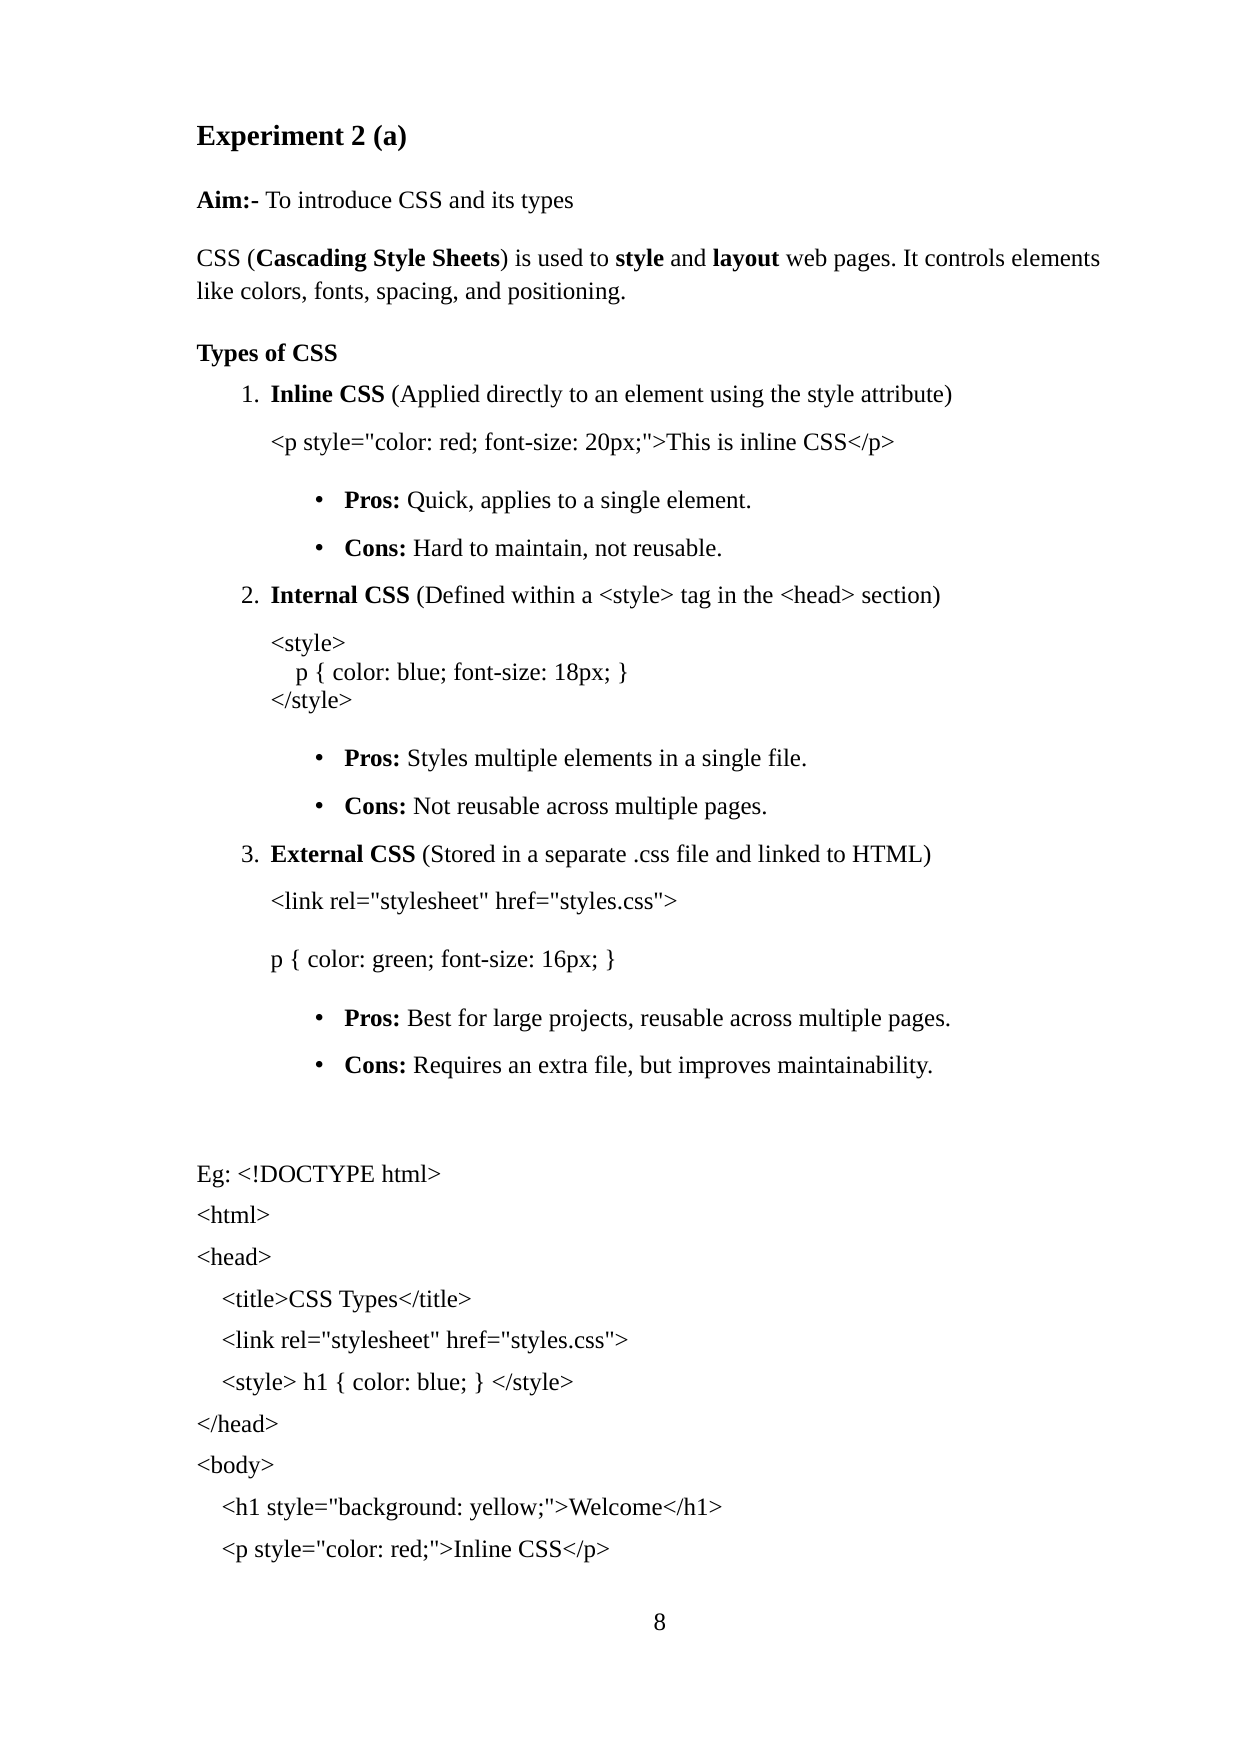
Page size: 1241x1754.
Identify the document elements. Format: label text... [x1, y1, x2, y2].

text Aim:- To introduce CSS and its types [196, 185, 1122, 214]
text <p style="color: red;">Inline CSS</p> [196, 1534, 1122, 1562]
list <p style="color: red; font-size: 20px;">This is inline CSS</p> [241, 427, 1122, 456]
subtitle Types of CSS [196, 338, 1122, 367]
list Internal CSS (Defined within a <style> tag in the <head> section) [241, 580, 1122, 609]
text <head> [196, 1242, 1122, 1271]
list </style> [241, 685, 1122, 714]
list Pros: Styles multiple elements in a single file. [315, 743, 1122, 772]
text <title>CSS Types</title> [196, 1284, 1122, 1312]
text CSS (Cascading Style Sheets) is used to style and layout web pages. It controls elements like colors, fonts, spacing, and positioning. [196, 243, 1122, 304]
list Cons: Hard to maintain, not reusable. [315, 533, 1122, 561]
list p { color: green; font-size: 16px; } [241, 944, 1122, 973]
text <link rel="stylesheet" href="styles.css"> [196, 1325, 1122, 1354]
list External CSS (Stored in a separate .css file and linked to HTML) [241, 839, 1122, 867]
list Cons: Not reusable across multiple pages. [315, 791, 1122, 820]
list Pros: Best for large projects, reusable across multiple pages. [315, 1003, 1122, 1032]
list <link rel="stylesheet" href="styles.css"> [241, 886, 1122, 915]
text <h1 style="background: yellow;">Welcome</h1> [196, 1492, 1122, 1521]
list Pros: Quick, applies to a single element. [315, 485, 1122, 514]
text </head> [196, 1409, 1122, 1437]
list <style> [241, 628, 1122, 657]
text <html> [196, 1200, 1122, 1229]
text Experiment 2 (a) [196, 118, 1122, 152]
list Cons: Requires an extra file, but improves maintainability. [315, 1050, 1122, 1079]
text <style> h1 { color: blue; } </style> [196, 1367, 1122, 1396]
text <body> [196, 1450, 1122, 1479]
list p { color: blue; font-size: 18px; } [241, 657, 1122, 685]
list Inline CSS (Applied directly to an element using the style attribute) [241, 379, 1122, 408]
text Eg: <!DOCTYPE html> [196, 1159, 1122, 1187]
